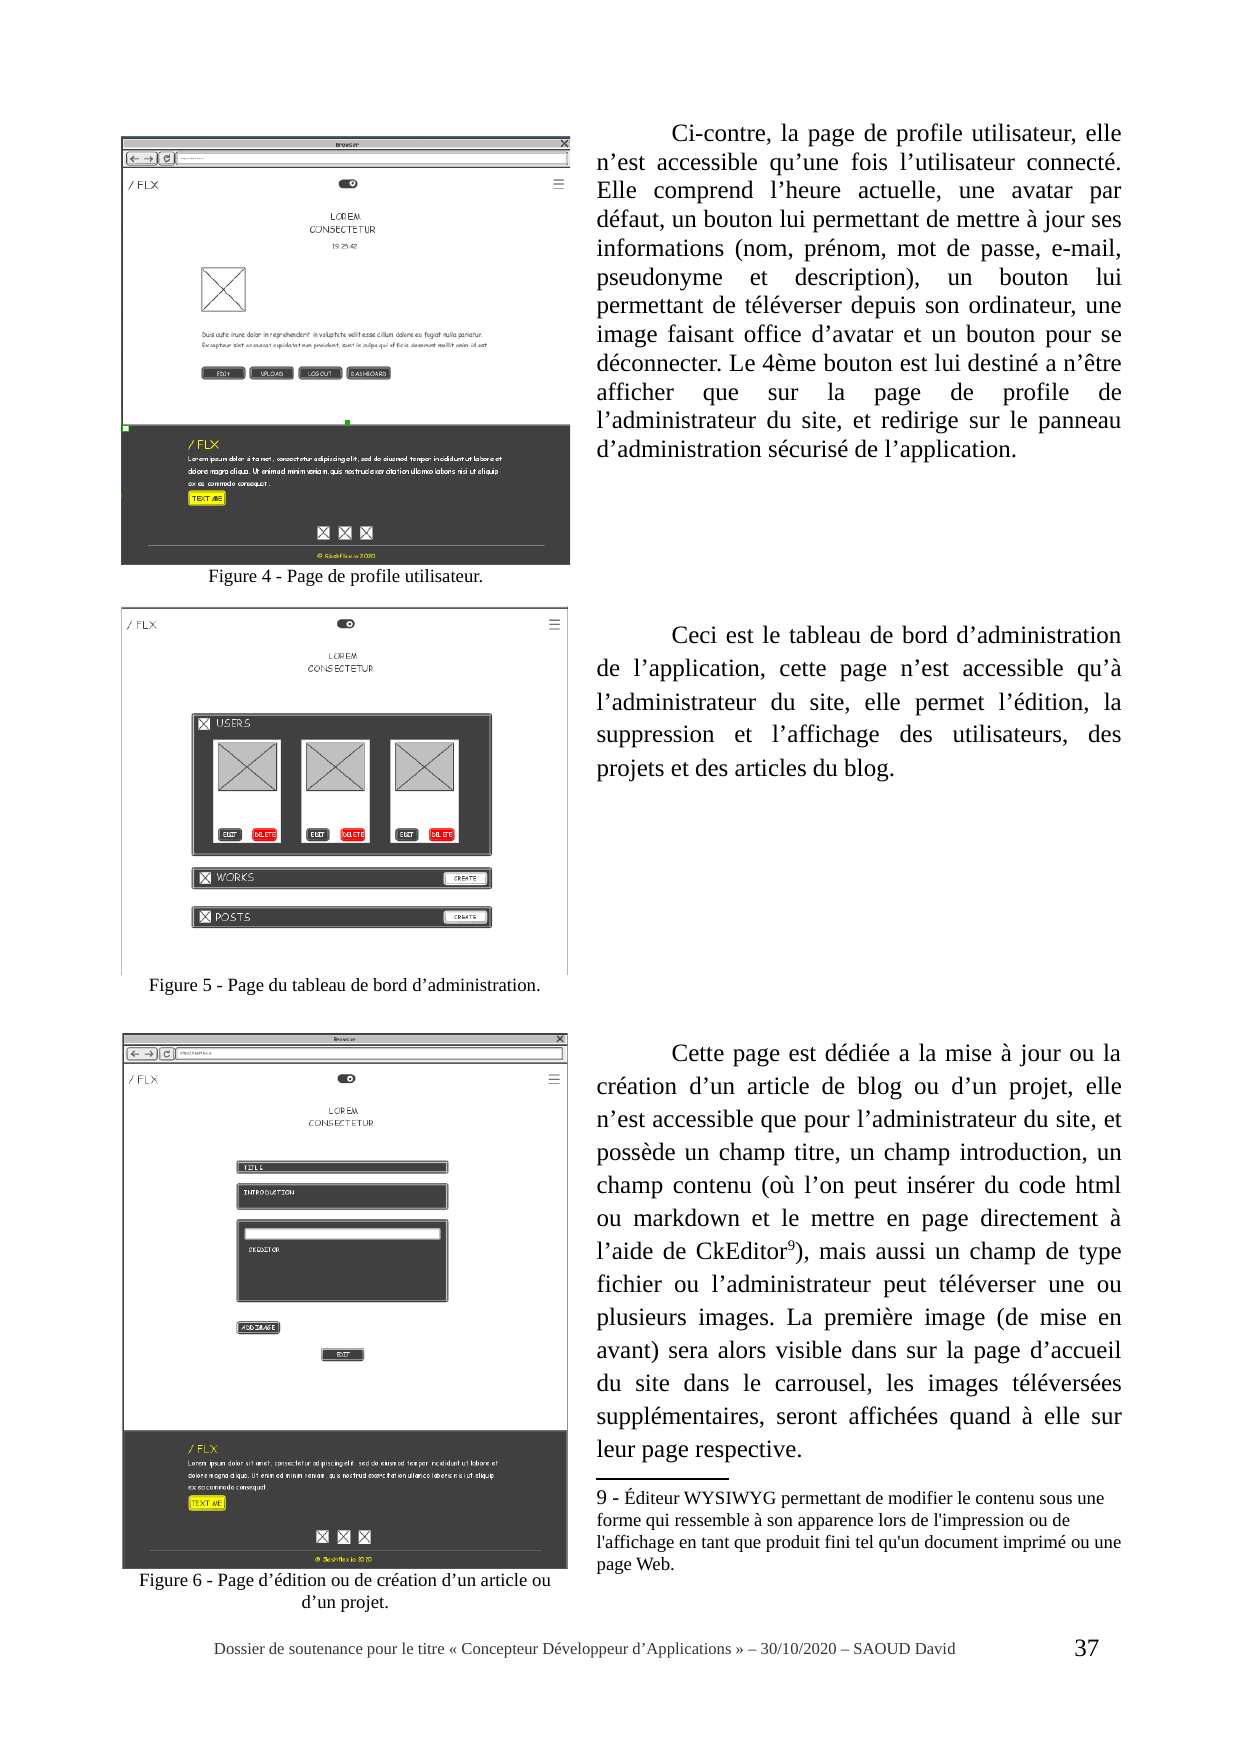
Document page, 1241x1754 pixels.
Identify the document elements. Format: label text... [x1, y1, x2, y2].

picture [121, 136, 571, 565]
text Ci-contre, la page de profile utilisateur, elle n’est accessible qu’une fois l’utilisateur connecté. Elle comprend l’heure actuelle, une avatar par défaut, un bouton lui permettant de mettre à jour ses informations (nom, prénom, mot de passe, e-mail, pseudonyme et description), un bouton lui permettant de téléverser depuis son ordinateur, une image faisant office d’avatar et un bouton pour se déconnecter. Le 4ème bouton est lui destiné a n’être afficher que sur la page de profile de l’administrateur du site, et redirige sur le panneau d’administration sécurisé de l’application. [596, 118, 1122, 463]
picture [122, 1033, 568, 1569]
text Cette page est dédiée a la mise à jour ou la création d’un article de blog ou d’un projet, elle n’est accessible que pour l’administrateur du site, et possède un champ titre, un champ introduction, un champ contenu (où l’on peut insérer du code html ou markdown et le mettre en page directement à l’aide de CkEditor), mais aussi un champ de type fichier ou l’administrateur peut téléverser une ou plusieurs images. La première image (de mise en avant) sera alors visible dans sur la page d’accueil du site dans le carrousel, les images téléversées supplémentaires, seront affichées quand à elle sur leur page respective. [596, 1038, 1122, 1463]
text Ceci est le tableau de bord d’administration de l’application, cette page n’est accessible qu’à l’administrateur du site, elle permet l’édition, la suppression et l’affichage des utilisateurs, des projets et des articles du blog. [596, 621, 1122, 781]
text - Éditeur WYSIWYG permettant de modifier le contenu sous une forme qui ressemble à son apparence lors de l'impression ou de l'affichage en tant que produit fini tel qu'un document imprimé ou une page Web. [596, 1485, 1122, 1574]
text Figure 5 - Page du tableau de bord d’administration. [122, 975, 568, 996]
text Figure 6 - Page d’édition ou de création d’un article ou d’un projet. [122, 1569, 568, 1612]
text Figure 4 - Page de profile utilisateur. [121, 565, 570, 586]
picture [121, 606, 568, 975]
